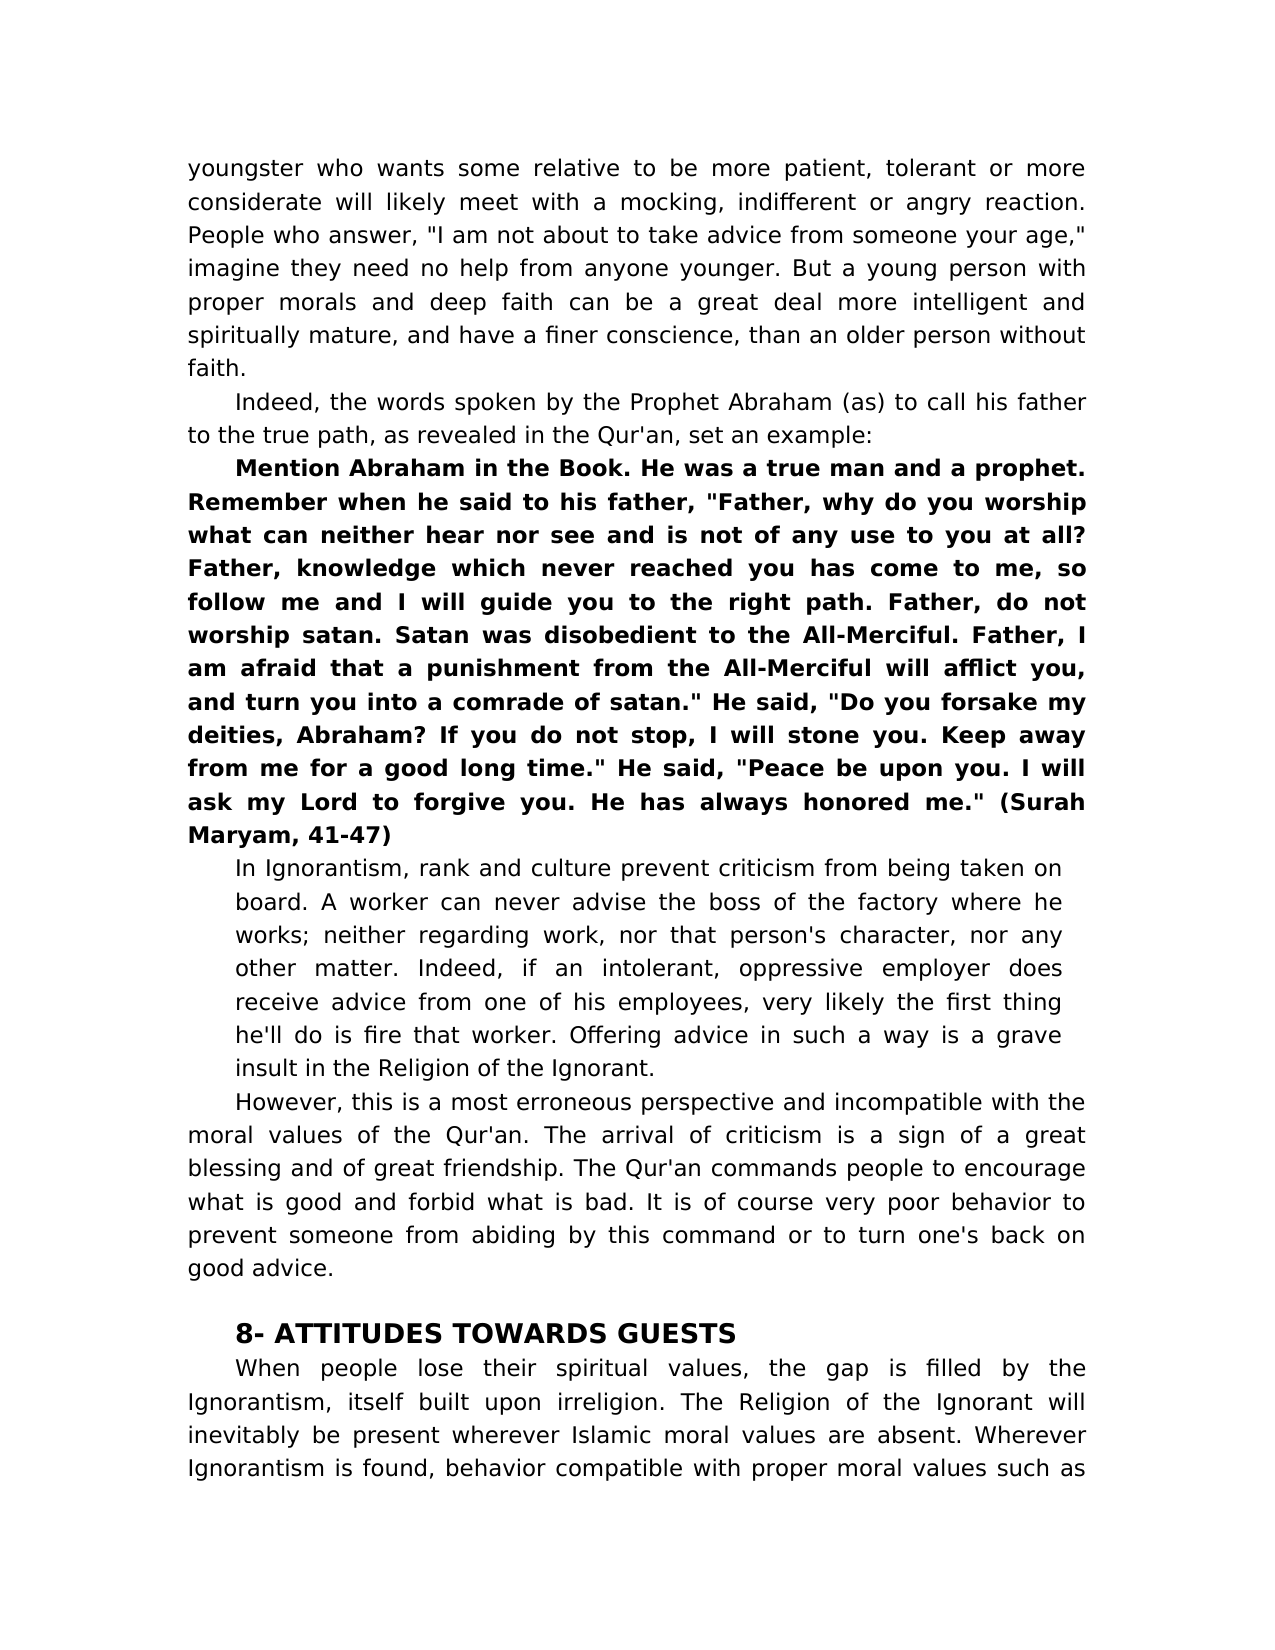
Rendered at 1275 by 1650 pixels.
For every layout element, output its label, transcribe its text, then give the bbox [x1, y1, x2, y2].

text However, this is a most erroneous perspective and incompatible with the moral values of the Qur'an. The arrival of criticism is a sign of a great blessing and of great friendship. The Qur'an commands people to encourage what is good and forbid what is bad. It is of course very poor behavior to prevent someone from abiding by this command or to turn one's back on good advice. [187, 1083, 1087, 1283]
text youngster who wants some relative to be more patient, tolerant or more considerate will likely meet with a mocking, indifferent or angry reaction. People who answer, "I am not about to take advice from someone your age," imagine they need no help from anyone younger. But a young person with proper morals and deep faith can be a great deal more intelligent and spiritually mature, and have a finer conscience, than an older person without faith. [187, 150, 1087, 383]
text Indeed, the words spoken by the Prophet Abraham (as) to call his father to the true path, as revealed in the Qur'an, set an example: [187, 383, 1087, 450]
text In Ignorantism, rank and culture prevent criticism from being taken on board. A worker can never advise the boss of the factory where he works; neither regarding work, nor that person's character, nor any other matter. Indeed, if an intolerant, oppressive employer does receive advice from one of his employees, very likely the first thing he'll do is fire that worker. Offering advice in such a way is a grave insult in the Religion of the Ignorant. [235, 850, 1064, 1083]
text 8- ATTITUDES TOWARDS GUESTS [187, 1317, 1087, 1350]
text Mention Abraham in the Book. He was a true man and a prophet. Remember when he said to his father, "Father, why do you worship what can neither hear nor see and is not of any use to you at all? Father, knowledge which never reached you has come to me, so follow me and I will guide you to the right path. Father, do not worship satan. Satan was disobedient to the All-Merciful. Father, I am afraid that a punishment from the All-Merciful will afflict you, and turn you into a comrade of satan." He said, "Do you forsake my deities, Abraham? If you do not stop, I will stone you. Keep away from me for a good long time." He said, "Peace be upon you. I will ask my Lord to forgive you. He has always honored me." (Surah Maryam, 41-47) [187, 450, 1087, 850]
text When people lose their spiritual values, the gap is filled by the Ignorantism, itself built upon irreligion. The Religion of the Ignorant will inevitably be present wherever Islamic moral values are absent. Wherever Ignorantism is found, behavior compatible with proper moral values such as [187, 1350, 1087, 1483]
